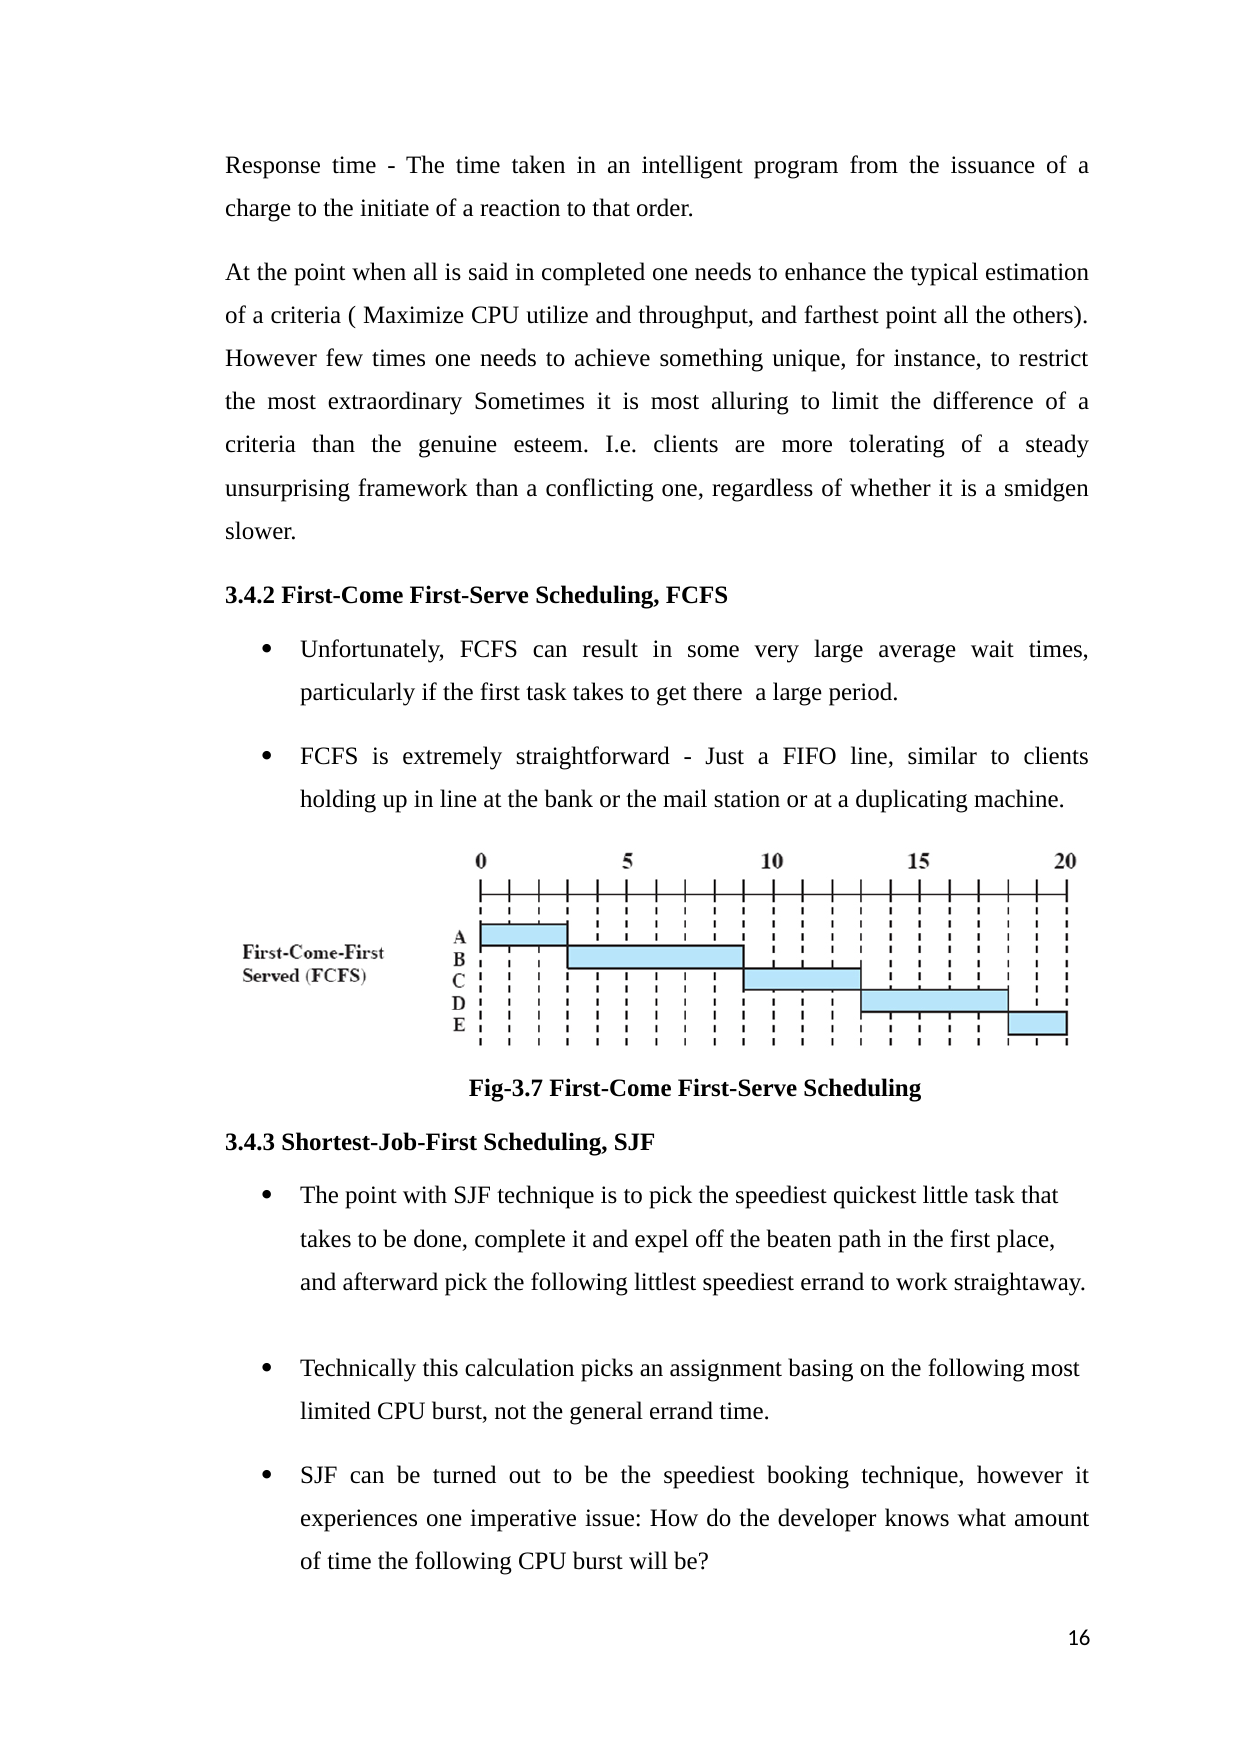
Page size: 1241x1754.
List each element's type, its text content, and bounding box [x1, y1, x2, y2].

list Technically this calculation picks an assignment basing on the following most limited CPU burst, not the general errand time. [262, 1353, 1090, 1425]
subtitle 3.4.2 First-Come First-Serve Scheduling, FCFS [225, 580, 1090, 608]
list Unfortunately, FCFS can result in some very large average wait times, particularly if the first task takes to get there a large period. [262, 634, 1090, 706]
list SJF can be turned out to be the speediest booking technique, however it experiences one imperative issue: How do the developer knows what amount of time the following CPU burst will be? [262, 1460, 1090, 1575]
picture [225, 847, 1091, 1048]
list FCFS is extremely straightforward - Just a FIFO line, similar to clients holding up in line at the bank or the mail station or at a duplicating machine. [262, 741, 1090, 813]
text Response time - The time taken in an intelligent program from the issuance of a charge to the initiate of a reaction to that order. [225, 150, 1090, 222]
subtitle Fig-3.7 First-Come First-Serve Scheduling [225, 1073, 1090, 1102]
subtitle 3.4.3 Shortest-Job-First Scheduling, SJF [225, 1127, 1090, 1156]
list The point with SJF technique is to pick the speediest quickest little task that takes to be done, complete it and expel off the beaten path in the first place, and afterward pick the following littlest speediest errand to work straightaway. [262, 1181, 1090, 1296]
text At the point when all is said in completed one needs to enhance the typical estimation of a criteria ( Maximize CPU utilize and throughput, and farthest point all the others). However few times one needs to achieve something unique, for instance, to restrict the most extraordinary Sometimes it is most alluring to limit the difference of a criteria than the genuine esteem. I.e. clients are more tolerating of a steady unsurprising framework than a conflicting one, regardless of whether it is a smidgen slower. [225, 257, 1090, 544]
